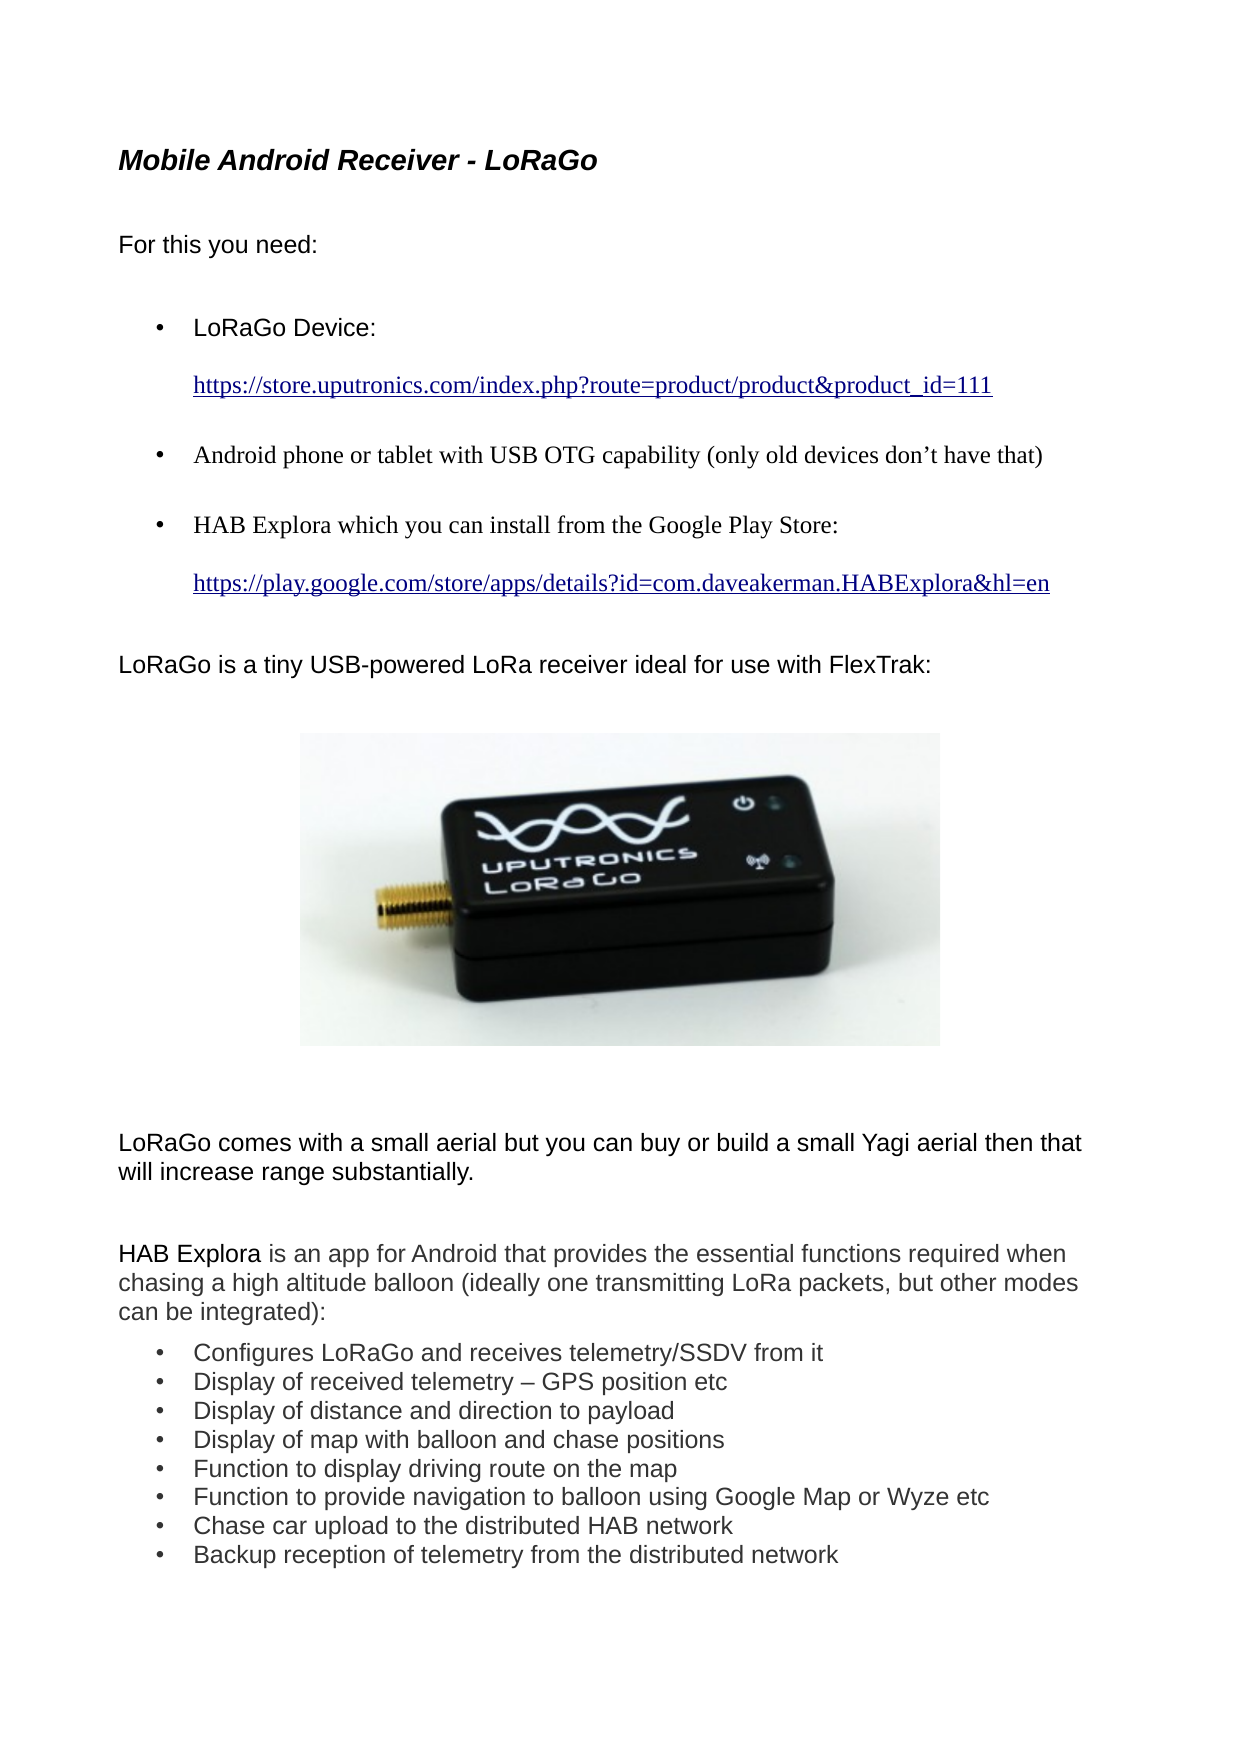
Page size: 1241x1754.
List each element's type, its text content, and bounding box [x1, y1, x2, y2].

list Display of distance and direction to payload [156, 1396, 1122, 1425]
text For this you need: [118, 230, 1122, 259]
subtitle Mobile Android Receiver - LoRaGo [118, 143, 1122, 177]
list HAB Explora which you can install from the Google Play Store: https://play.google.com/store/apps/details?id=com.daveakerman.HABExplora&hl=en [156, 511, 1122, 597]
text LoRaGo comes with a small aerial but you can buy or build a small Yagi aerial then that will increase range substantially. [118, 1128, 1122, 1186]
text HAB Explora is an app for Android that provides the essential functions required when chasing a high altitude balloon (ideally one transmitting LoRa packets, but other modes can be integrated): [118, 1239, 1122, 1326]
list Configures LoRaGo and receives telemetry/SSDV from it [156, 1338, 1122, 1367]
list Android phone or tablet with USB OTG capability (only old devices don’t have that) [156, 441, 1122, 498]
list Display of map with balloon and chase positions [156, 1425, 1122, 1453]
text LoRaGo is a tiny USB-powered LoRa receiver ideal for use with FlexTrak: [118, 651, 1122, 679]
list Backup reception of telemetry from the distributed network [156, 1540, 1122, 1569]
list LoRaGo Device: https://store.uputronics.com/index.php?route=product/product&product_id=111 [156, 313, 1122, 428]
list Function to provide navigation to balloon using Google Map or Wyze etc [156, 1482, 1122, 1511]
list Function to display driving route on the map [156, 1453, 1122, 1482]
list Display of received telemetry – GPS position etc [156, 1367, 1122, 1396]
picture [300, 733, 941, 1046]
list Chase car upload to the distributed HAB network [156, 1511, 1122, 1540]
